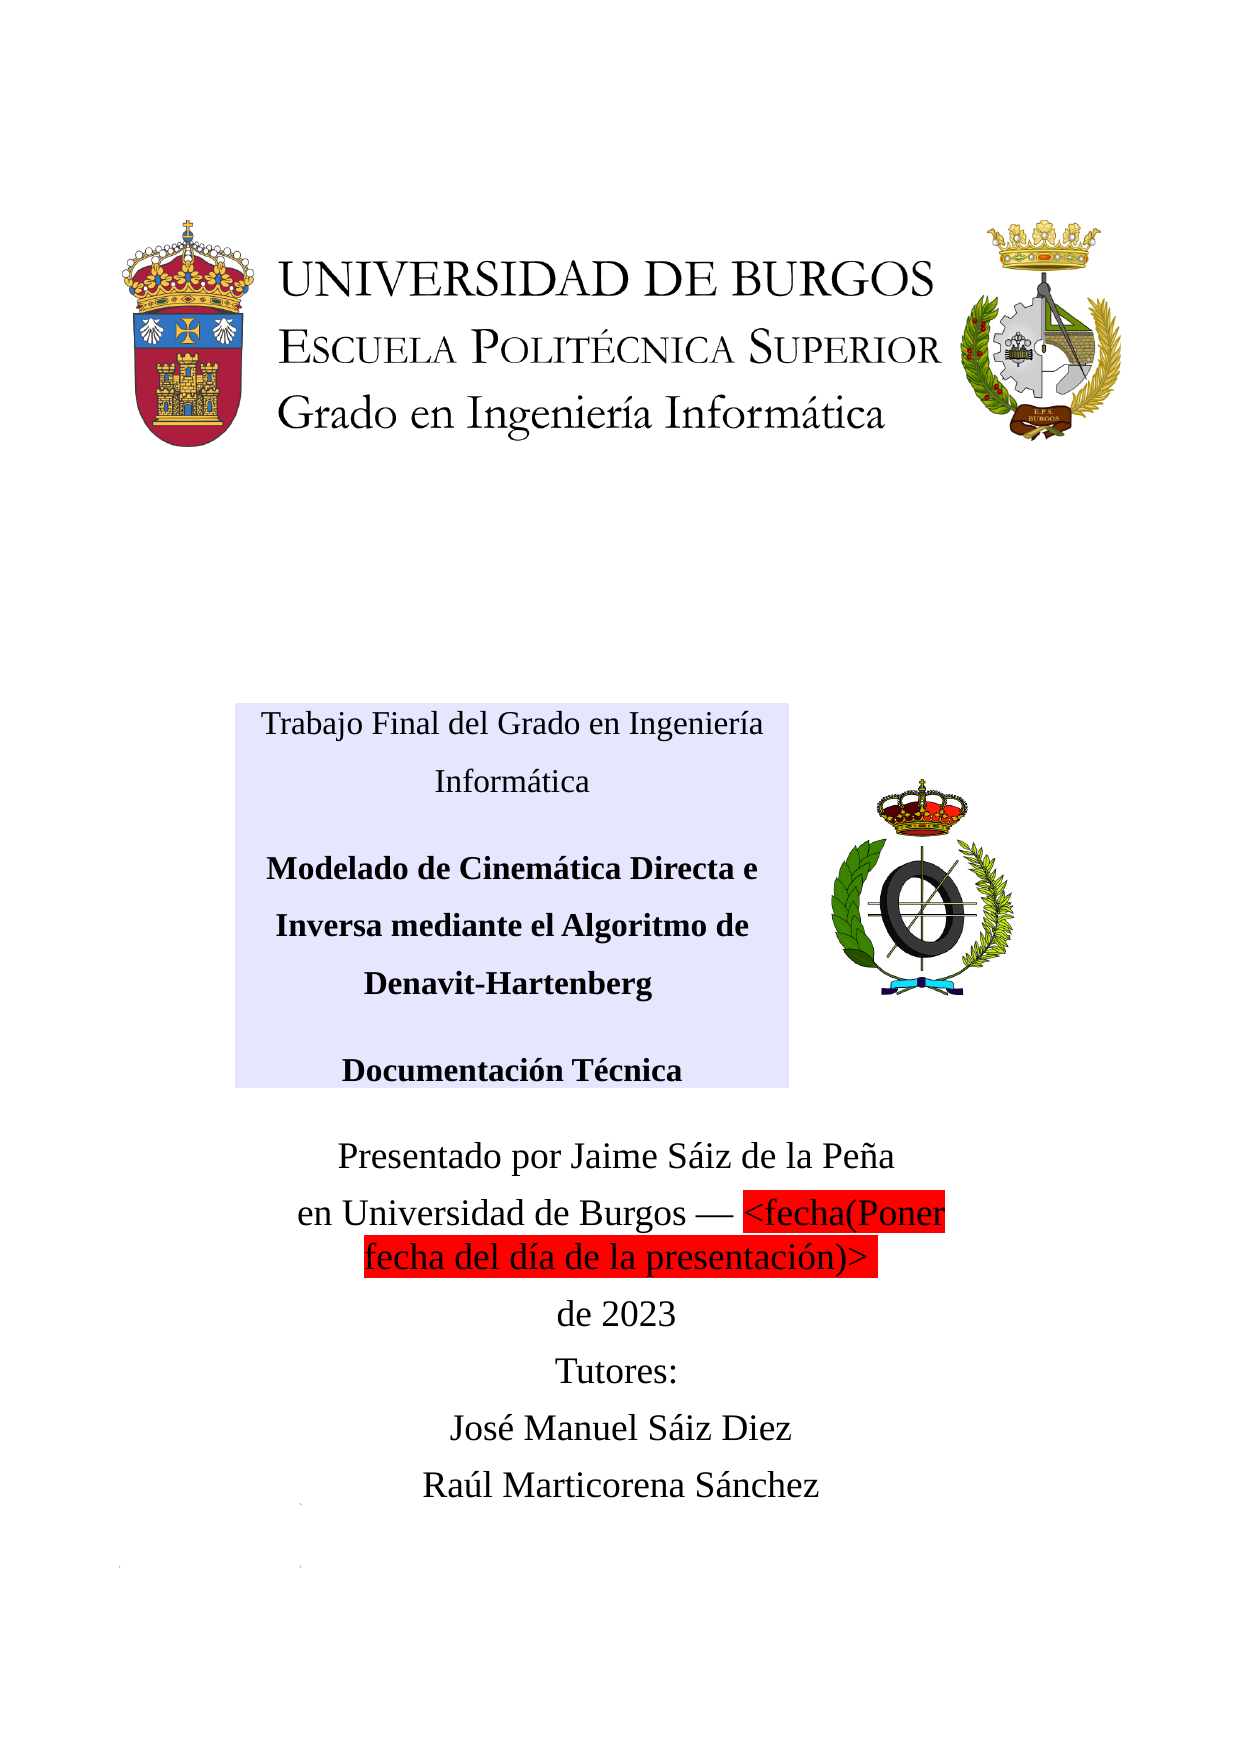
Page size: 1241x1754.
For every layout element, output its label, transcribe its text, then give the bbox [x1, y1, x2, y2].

picture [830, 778, 1015, 996]
text en Universidad de Burgos — <fecha(Poner fecha del día de la presentación)> [266, 1190, 976, 1278]
text Documentación Técnica [235, 1050, 789, 1088]
text José Manuel Sáiz Diez [266, 1405, 976, 1448]
text Raúl Marticorena Sánchez [266, 1462, 976, 1505]
text Trabajo Final del Grado en Ingeniería Informática [235, 703, 789, 799]
text Tutores: [266, 1348, 976, 1391]
text Presentado por Jaime Sáiz de la Peña [266, 1133, 976, 1176]
text de 2023 [266, 1291, 976, 1334]
text Modelado de Cinemática Directa e Inversa mediante el Algoritmo de Denavit-Hartenberg [235, 848, 789, 1001]
